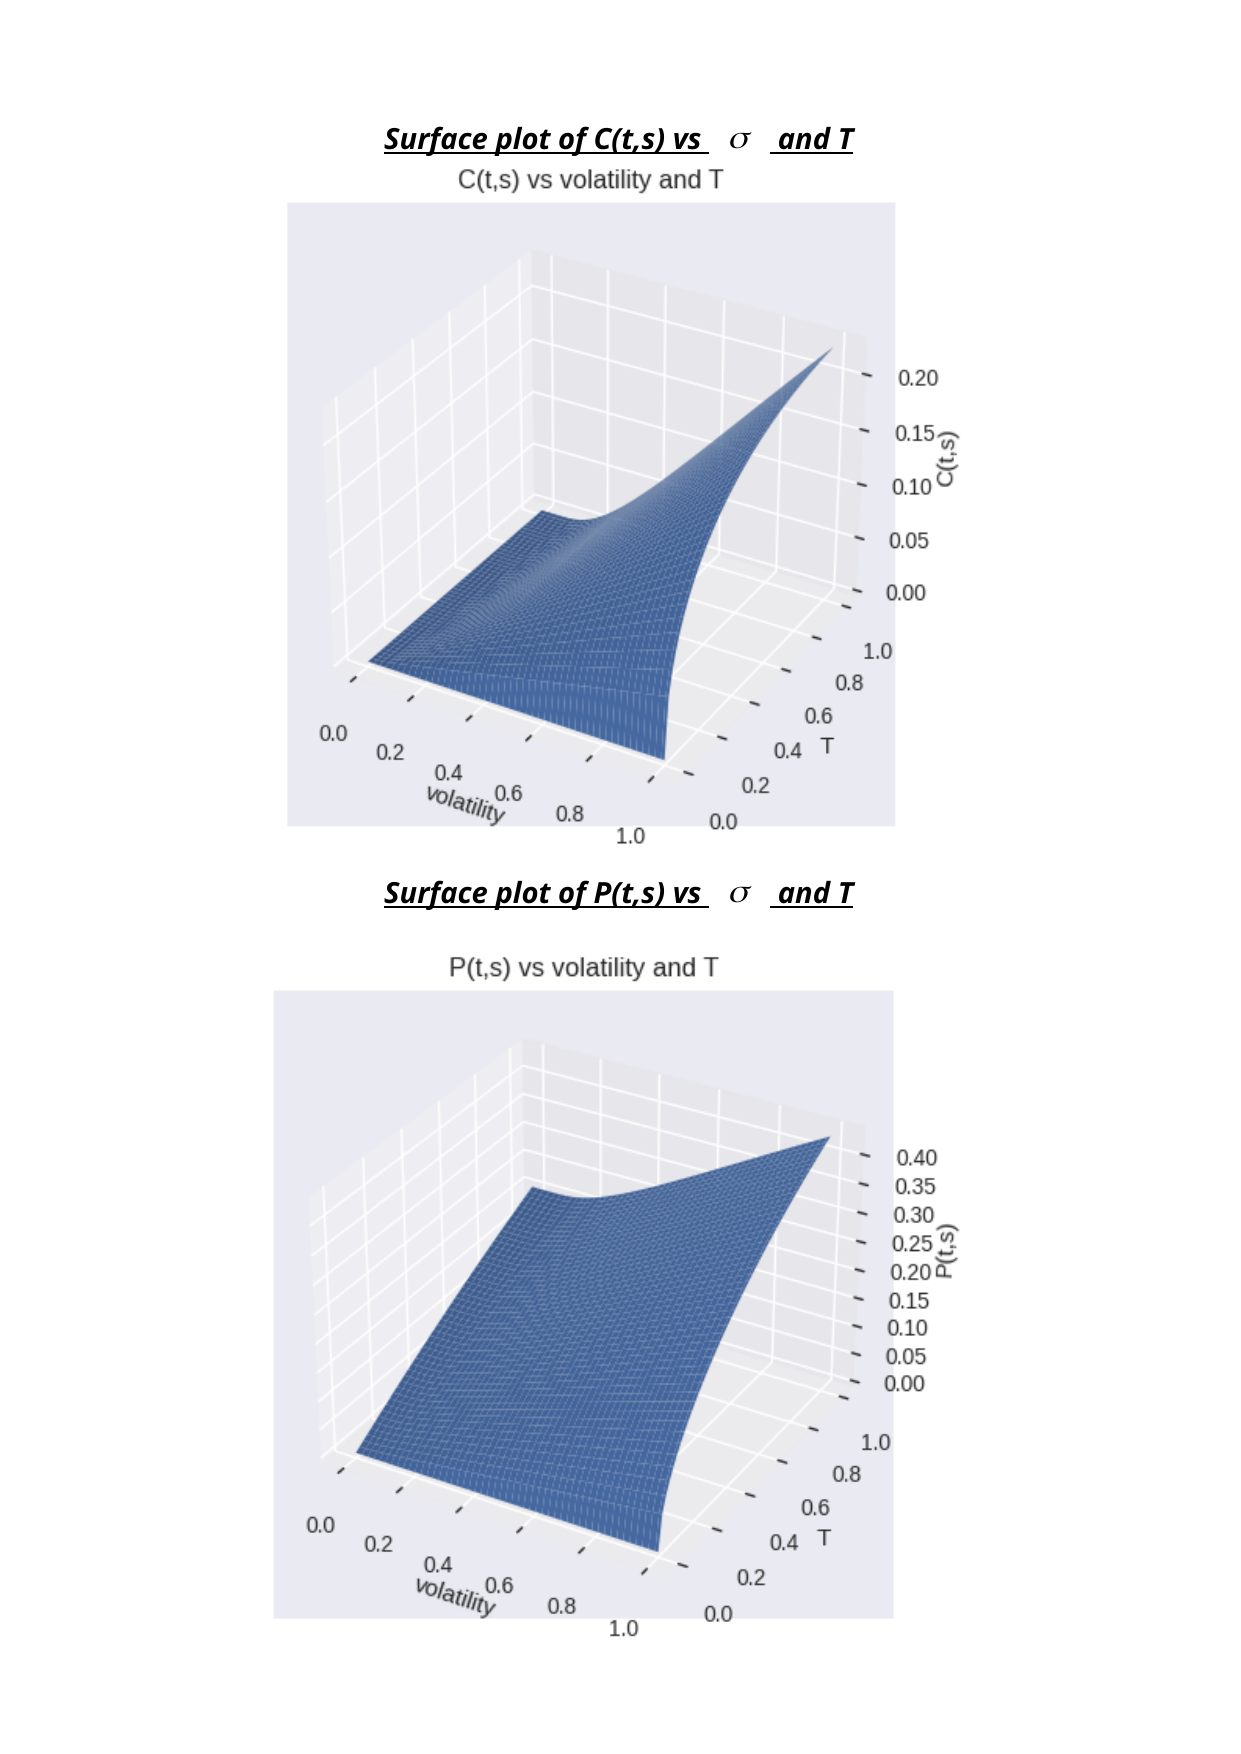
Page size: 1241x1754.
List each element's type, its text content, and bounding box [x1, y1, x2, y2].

picture [263, 157, 977, 858]
picture [252, 949, 966, 1649]
text Surface plot of P(t,s) vs and T [118, 872, 1122, 912]
text Surface plot of C(t,s) vs and T [118, 118, 1122, 158]
